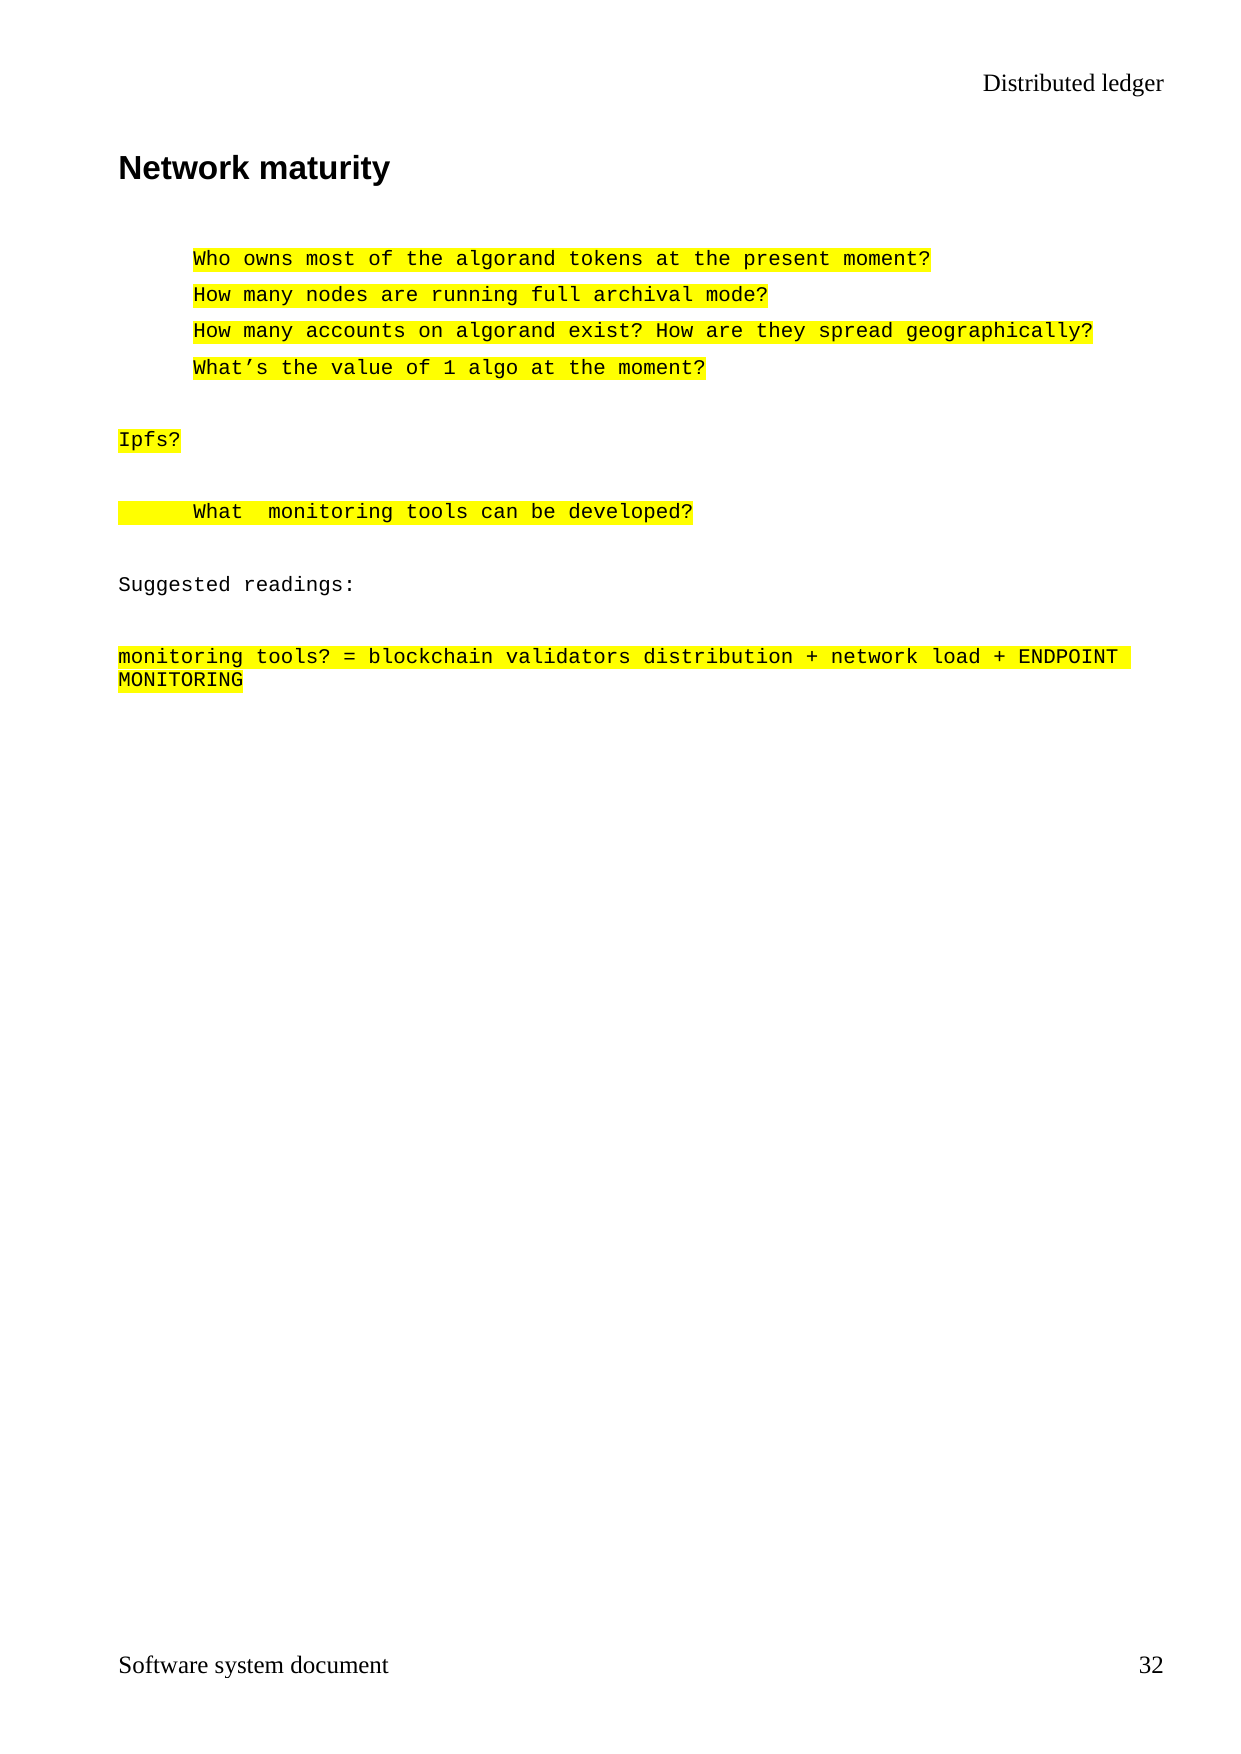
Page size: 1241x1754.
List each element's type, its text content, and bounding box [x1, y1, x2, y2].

text Suggested readings: [118, 573, 1164, 597]
text Who owns most of the algorand tokens at the present moment? [118, 248, 1164, 272]
text How many accounts on algorand exist? How are they spread geographically? [118, 321, 1164, 344]
text What monitoring tools can be developed? [118, 501, 1164, 525]
subtitle Network maturity [118, 148, 1164, 186]
text Ipfs? [118, 429, 1164, 453]
text monitoring tools? = blockchain validators distribution + network load + ENDPOINT MONITORING [118, 646, 1164, 693]
text What’s the value of 1 algo at the moment? [118, 357, 1164, 380]
text How many nodes are running full archival mode? [118, 284, 1164, 308]
